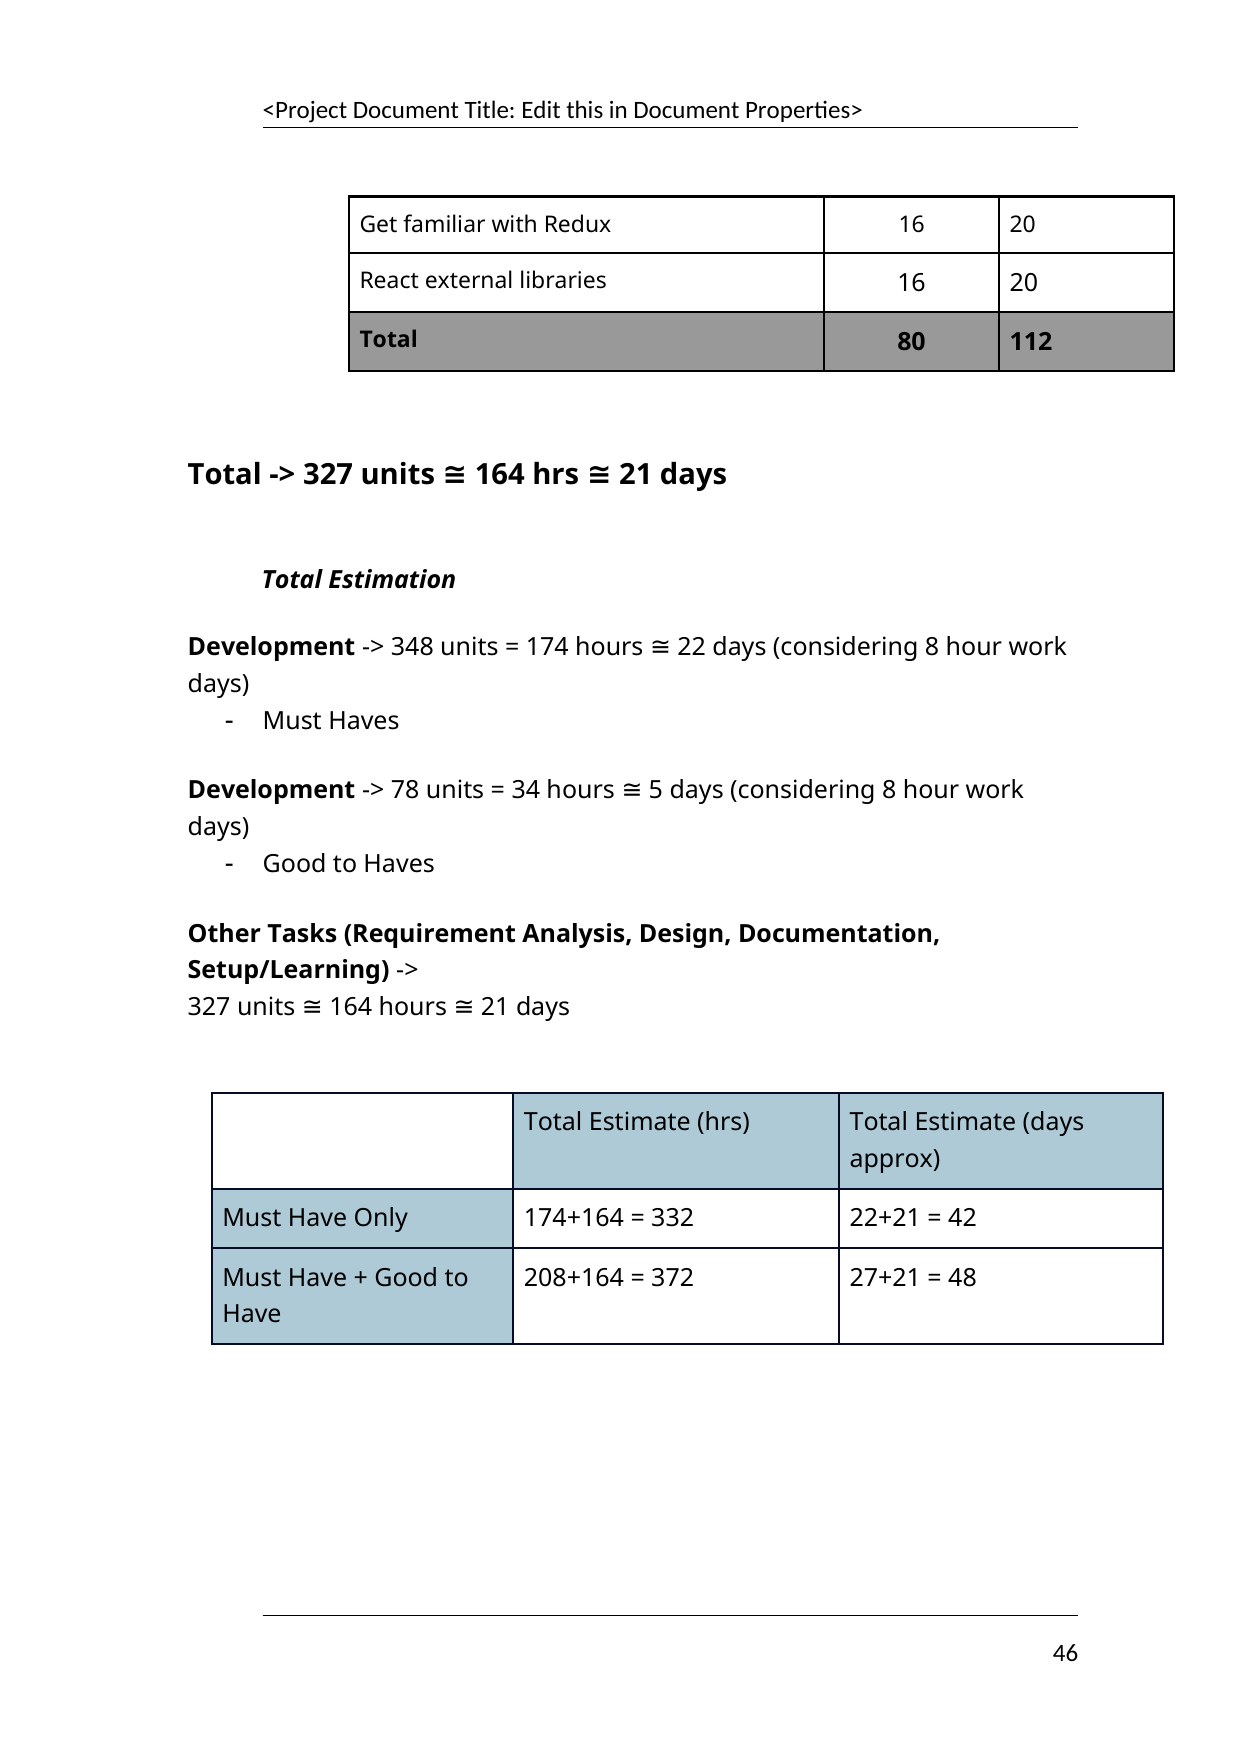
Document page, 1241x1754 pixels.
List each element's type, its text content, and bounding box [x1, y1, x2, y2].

table_cell 16 [825, 254, 998, 311]
list Must Haves [225, 702, 1078, 737]
table_cell Must Have Only [213, 1190, 512, 1247]
table_cell 80 [825, 313, 998, 370]
table_cell 16 [825, 198, 998, 252]
table_header Total Estimate (days approx) [840, 1094, 1162, 1188]
table_cell 112 [1000, 313, 1173, 370]
text Other Tasks (Requirement Analysis, Design, Documentation, Setup/Learning) -> [187, 915, 1078, 986]
text Total -> 327 units ≅ 164 hrs ≅ 21 days [187, 453, 1078, 493]
table_cell 20 [1000, 198, 1173, 252]
subtitle Total Estimation [261, 546, 1078, 596]
table_cell Must Have + Good to Have [213, 1249, 512, 1343]
text 327 units ≅ 164 hours ≅ 21 days [187, 989, 1078, 1023]
text Development -> 348 units = 174 hours ≅ 22 days (considering 8 hour work days) [187, 629, 1078, 700]
table_cell Total [350, 313, 823, 370]
table_cell Get familiar with Redux [350, 198, 823, 252]
table_cell React external libraries [350, 254, 823, 311]
text Development -> 78 units = 34 hours ≅ 5 days (considering 8 hour work days) [187, 772, 1078, 843]
table_cell 20 [1000, 254, 1173, 311]
table_cell 208+164 = 372 [514, 1249, 838, 1343]
list Good to Haves [225, 846, 1078, 880]
table_header [213, 1094, 512, 1188]
table_header Total Estimate (hrs) [514, 1094, 838, 1188]
table_cell 27+21 = 48 [840, 1249, 1162, 1343]
table_cell 174+164 = 332 [514, 1190, 838, 1247]
table_cell 22+21 = 42 [840, 1190, 1162, 1247]
